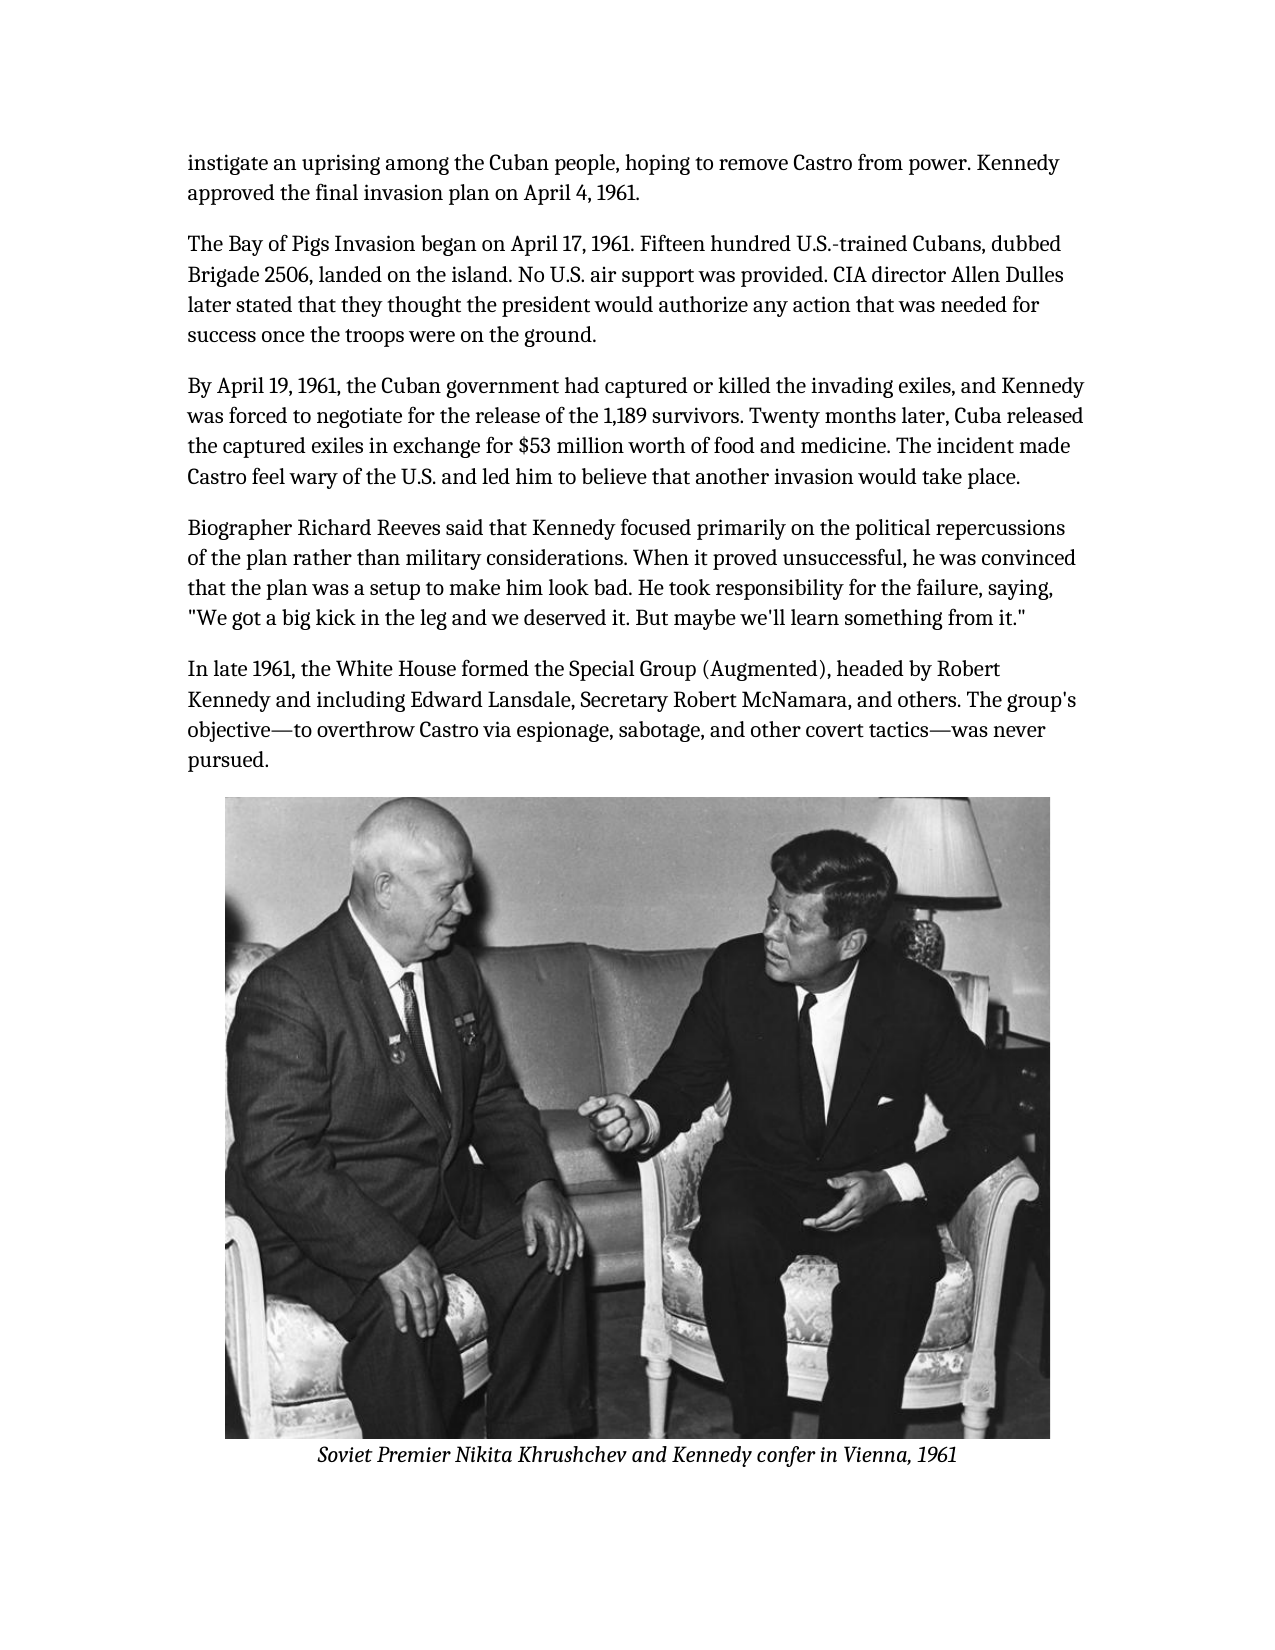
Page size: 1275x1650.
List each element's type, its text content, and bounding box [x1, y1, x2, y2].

text In late 1961, the White House formed the Special Group (Augmented), headed by Robert Kennedy and including Edward Lansdale, Secretary Robert McNamara, and others. The group's objective—to overthrow Castro via espionage, sabotage, and other covert tactics—was never pursued. [187, 656, 1087, 773]
picture [225, 797, 1050, 1439]
text instigate an uprising among the Cuban people, hoping to remove Castro from power. Kennedy approved the final invasion plan on April 4, 1961. [187, 150, 1087, 207]
text Biographer Richard Reeves said that Kennedy focused primarily on the political repercussions of the plan rather than military considerations. When it proved unsuccessful, he was convinced that the plan was a setup to make him look bad. He took responsibility for the failure, saying, "We got a big kick in the leg and we deserved it. But maybe we'll learn something from it." [187, 514, 1087, 632]
text Soviet Premier Nikita Khrushchev and Kennedy confer in Vienna, 1961 [187, 798, 1087, 1468]
text The Bay of Pigs Invasion began on April 17, 1961. Fifteen hundred U.S.-trained Cubans, dubbed Brigade 2506, landed on the island. No U.S. air support was provided. CIA director Allen Dulles later stated that they thought the president would authorize any action that was needed for success once the troops were on the ground. [187, 231, 1087, 348]
text By April 19, 1961, the Cuban government had captured or killed the invading exiles, and Kennedy was forced to negotiate for the release of the 1,189 survivors. Twenty months later, Cuba released the captured exiles in exchange for $53 million worth of food and medicine. The incident made Castro feel wary of the U.S. and led him to believe that another invasion would take place. [187, 373, 1087, 490]
